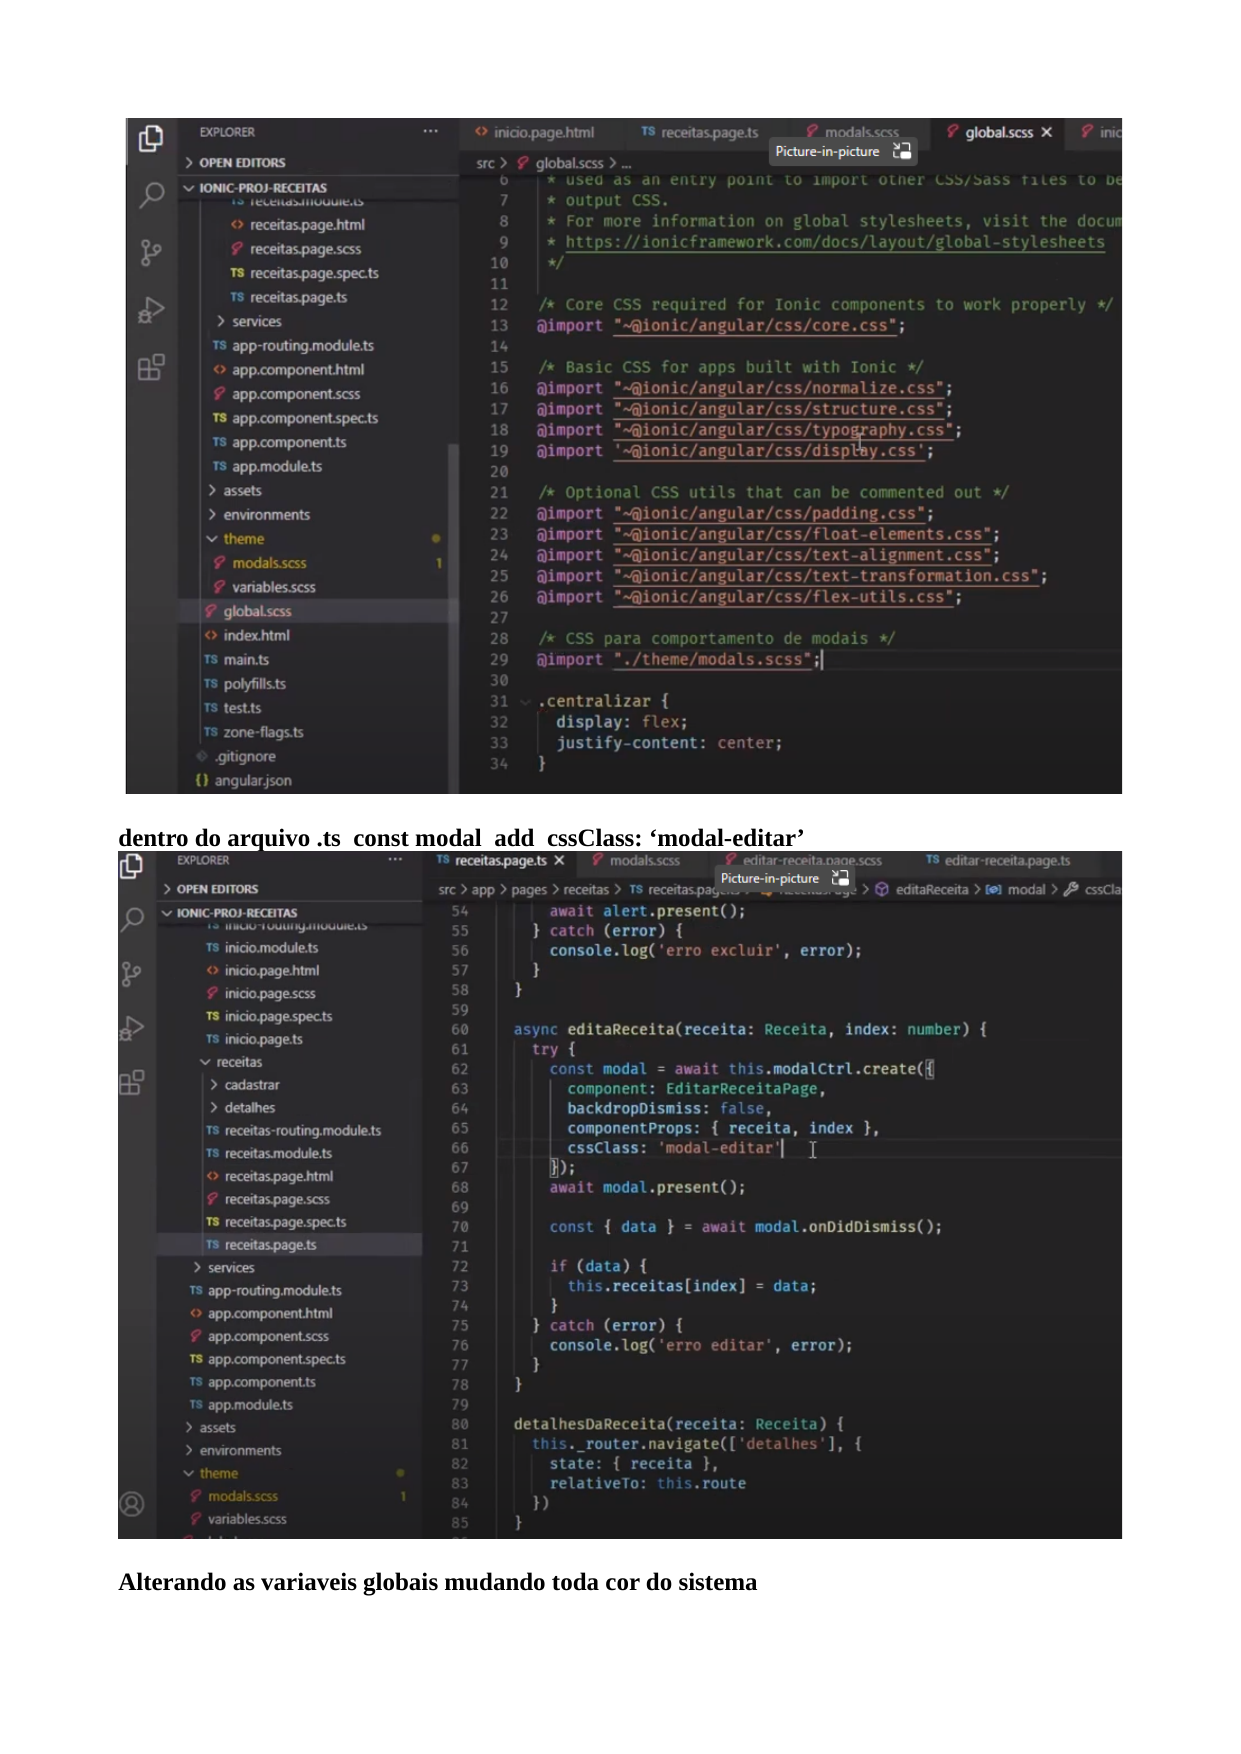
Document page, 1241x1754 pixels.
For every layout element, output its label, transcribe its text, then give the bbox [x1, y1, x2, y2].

picture [118, 118, 1123, 794]
text Alterando as variaveis globais mudando toda cor do sistema [118, 1567, 1122, 1596]
picture [118, 851, 1123, 1539]
text dentro do arquivo .ts const modal add cssClass: ‘modal-editar’ [118, 823, 1122, 851]
